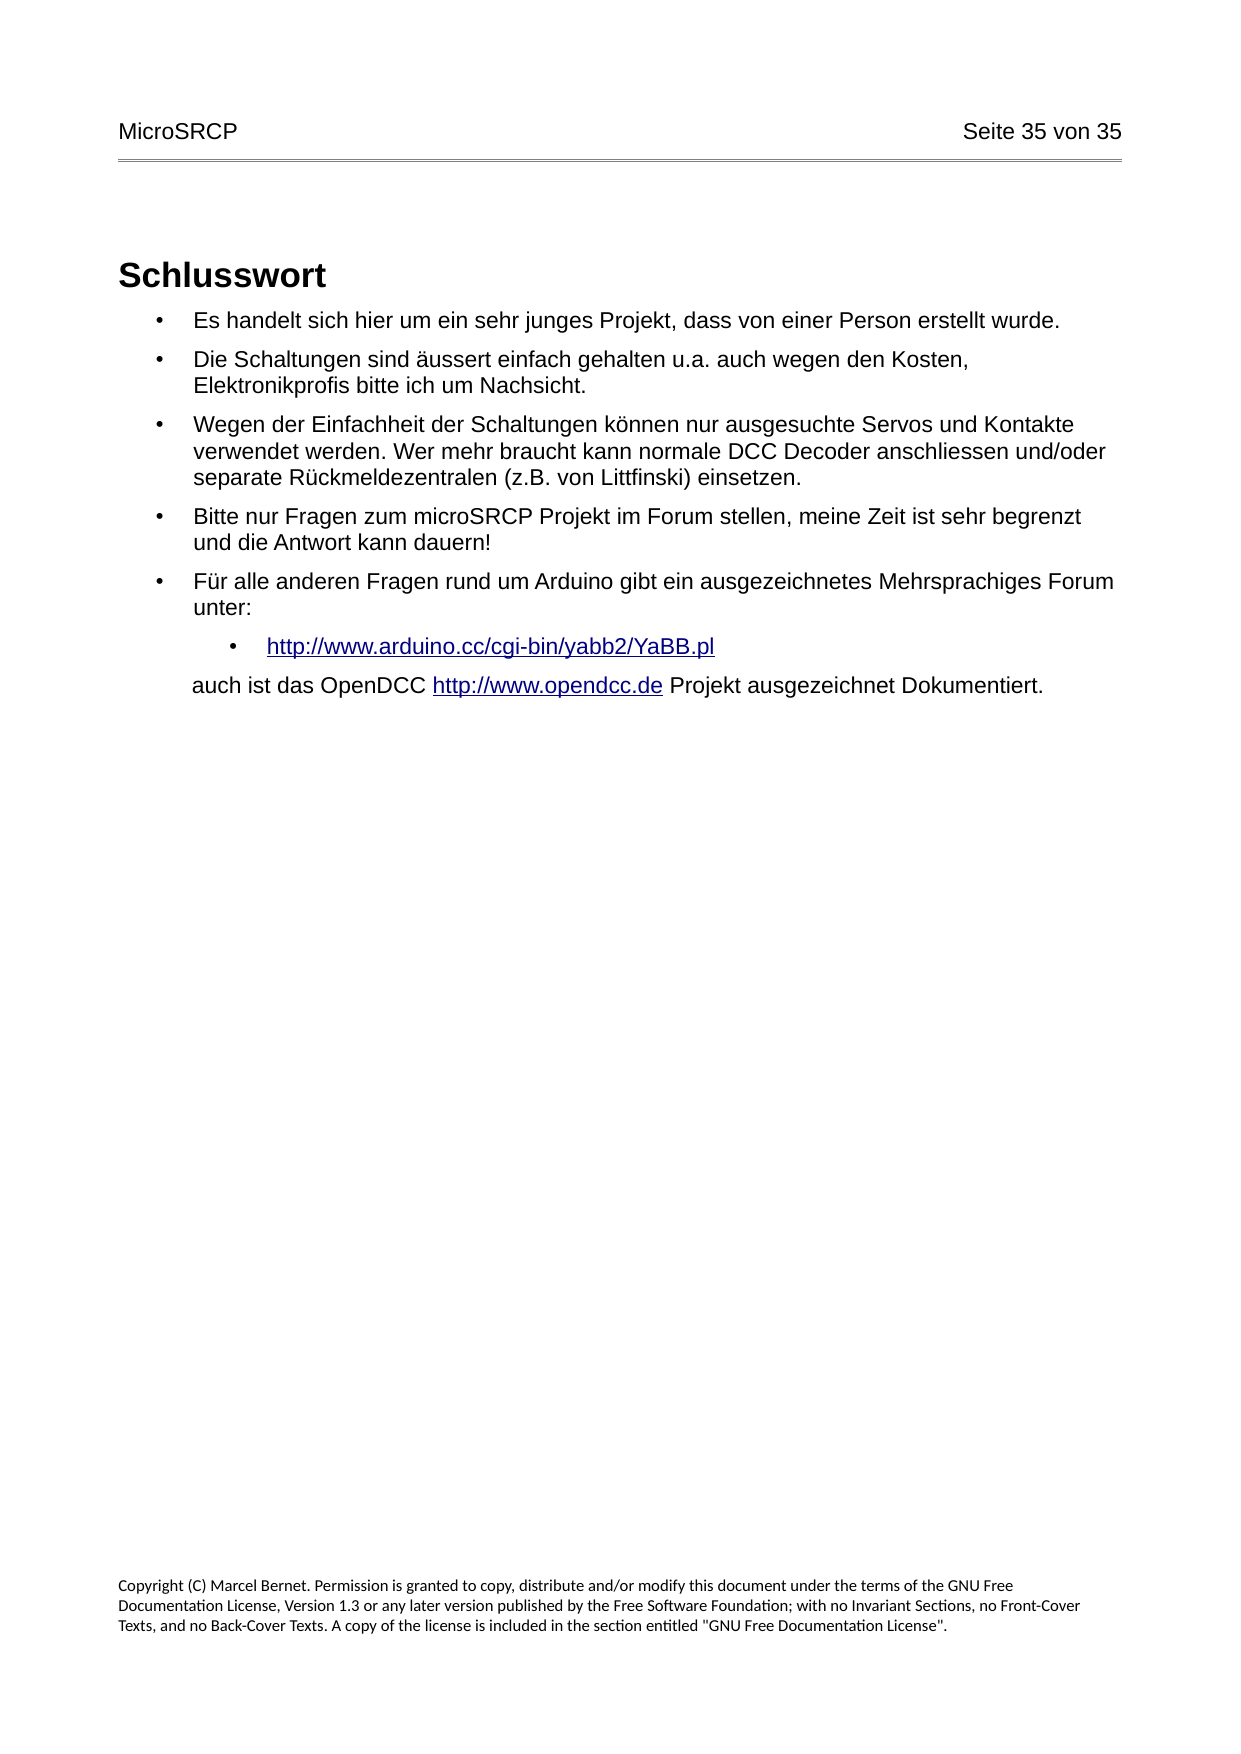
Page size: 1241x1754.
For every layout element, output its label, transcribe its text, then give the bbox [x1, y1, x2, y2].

list http://www.arduino.cc/cgi-bin/yabb2/YaBB.pl [229, 633, 1122, 659]
list Die Schaltungen sind äussert einfach gehalten u.a. auch wegen den Kosten, Elektronikprofis bitte ich um Nachsicht. [156, 346, 1122, 399]
list Wegen der Einfachheit der Schaltungen können nur ausgesuchte Servos und Kontakte verwendet werden. Wer mehr braucht kann normale DCC Decoder anschliessen und/oder separate Rückmeldezentralen (z.B. von Littfinski) einsetzen. [156, 411, 1122, 490]
subtitle Schlusswort [118, 254, 1122, 295]
list Es handelt sich hier um ein sehr junges Projekt, dass von einer Person erstellt wurde. [156, 307, 1122, 333]
list Bitte nur Fragen zum microSRCP Projekt im Forum stellen, meine Zeit ist sehr begrenzt und die Antwort kann dauern! [156, 503, 1122, 556]
text auch ist das OpenDCC http://www.opendcc.de Projekt ausgezeichnet Dokumentiert. [192, 672, 1122, 698]
list Für alle anderen Fragen rund um Arduino gibt ein ausgezeichnetes Mehrsprachiges Forum unter: [156, 568, 1122, 621]
